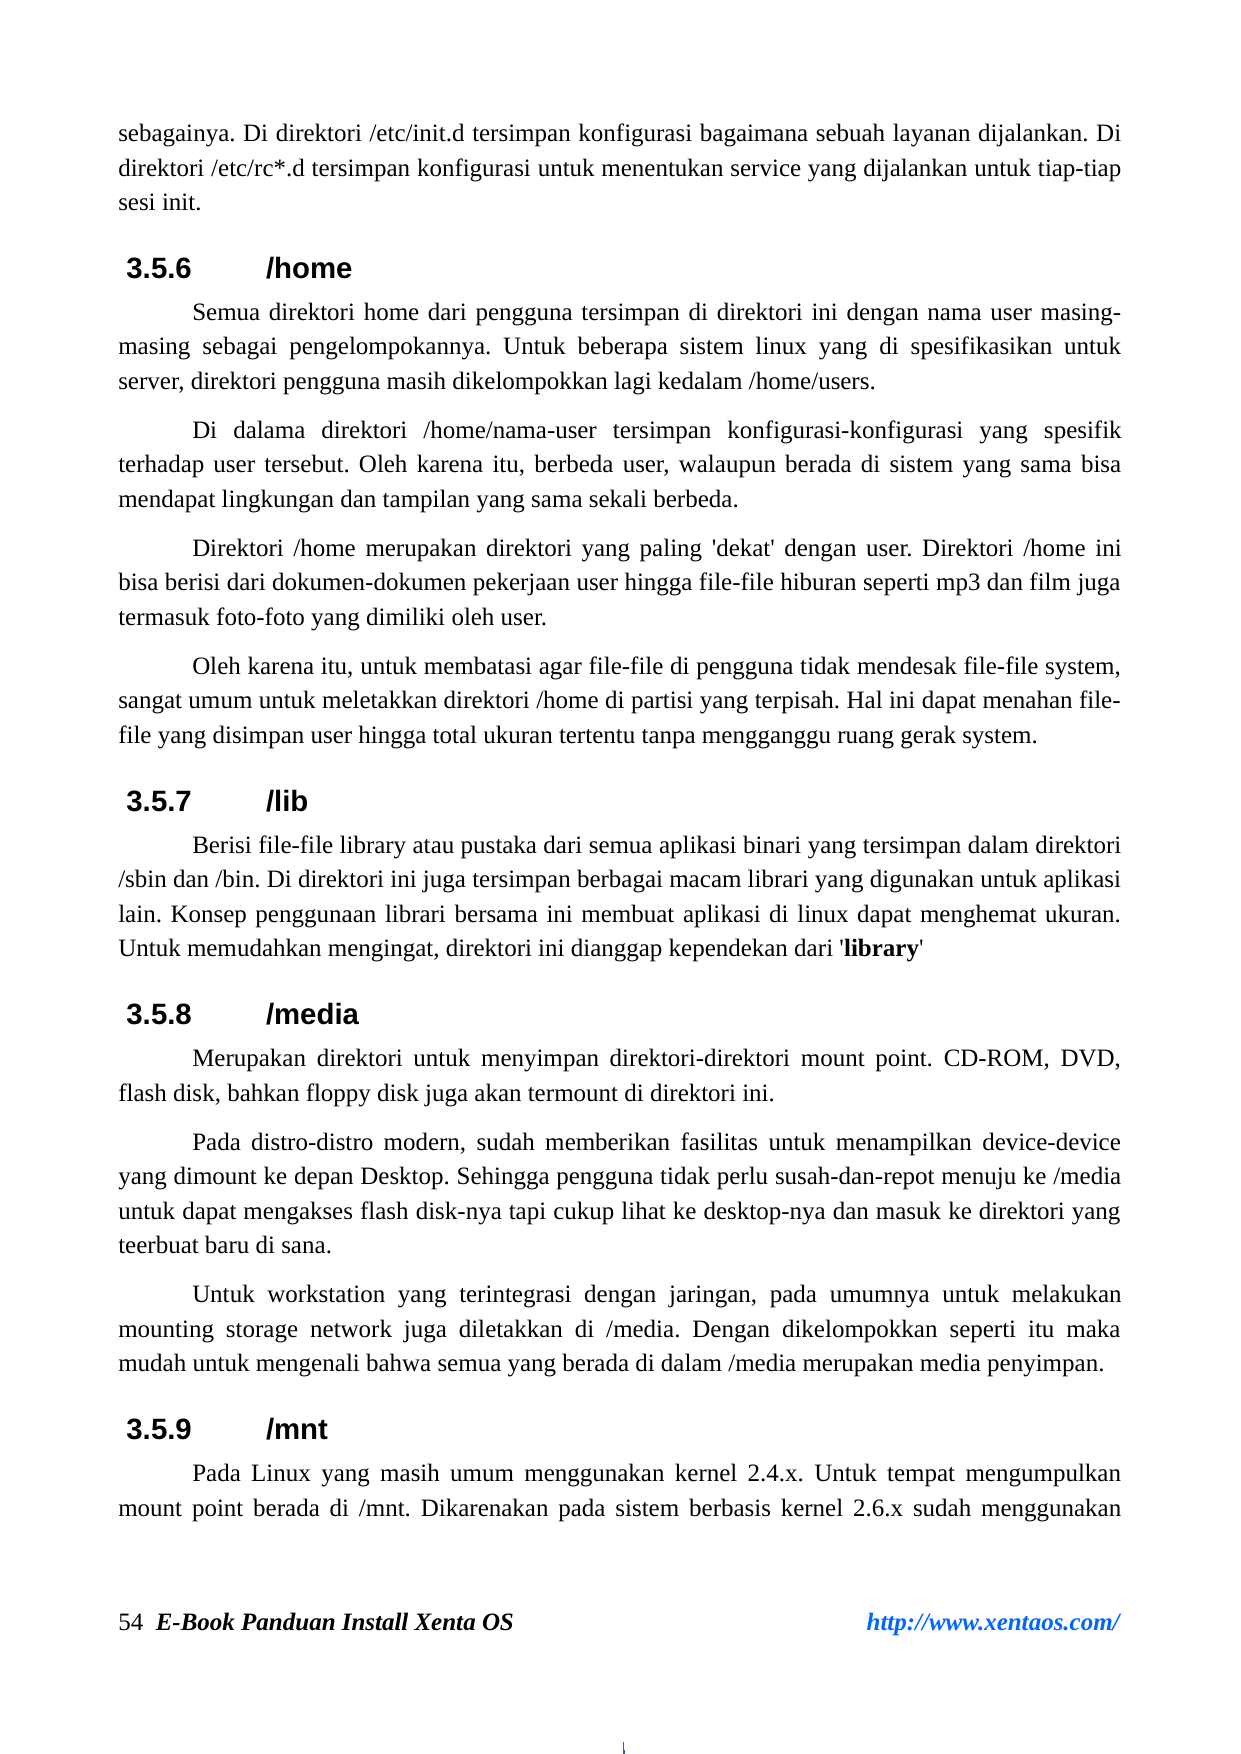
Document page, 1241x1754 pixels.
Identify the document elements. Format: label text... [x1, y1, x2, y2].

subtitle /home [118, 251, 1122, 284]
text Merupakan direktori untuk menyimpan direktori-direktori mount point. CD-ROM, DVD, flash disk, bahkan floppy disk juga akan termount di direktori ini. [118, 1043, 1122, 1106]
text Semua direktori home dari pengguna tersimpan di direktori ini dengan nama user masing-masing sebagai pengelompokannya. Untuk beberapa sistem linux yang di spesifikasikan untuk server, direktori pengguna masih dikelompokkan lagi kedalam /home/users. [118, 297, 1122, 395]
text Di dalama direktori /home/nama-user tersimpan konfigurasi-konfigurasi yang spesifik terhadap user tersebut. Oleh karena itu, berbeda user, walaupun berada di sistem yang sama bisa mendapat lingkungan dan tampilan yang sama sekali berbeda. [118, 415, 1122, 513]
text Pada Linux yang masih umum menggunakan kernel 2.4.x. Untuk tempat mengumpulkan mount point berada di /mnt. Dikarenakan pada sistem berbasis kernel 2.6.x sudah menggunakan [118, 1458, 1122, 1521]
subtitle /media [118, 997, 1122, 1031]
text Pada distro-distro modern, sudah memberikan fasilitas untuk menampilkan device-device yang dimount ke depan Desktop. Sehingga pengguna tidak perlu susah-dan-repot menuju ke /media untuk dapat mengakses flash disk-nya tapi cukup lihat ke desktop-nya dan masuk ke direktori yang teerbuat baru di sana. [118, 1127, 1122, 1259]
text Oleh karena itu, untuk membatasi agar file-file di pengguna tidak mendesak file-file system, sangat umum untuk meletakkan direktori /home di partisi yang terpisah. Hal ini dapat menahan file-file yang disimpan user hingga total ukuran tertentu tanpa mengganggu ruang gerak system. [118, 651, 1122, 749]
subtitle /lib [118, 784, 1122, 817]
text Berisi file-file library atau pustaka dari semua aplikasi binari yang tersimpan dalam direktori /sbin dan /bin. Di direktori ini juga tersimpan berbagai macam librari yang digunakan untuk aplikasi lain. Konsep penggunaan librari bersama ini membuat aplikasi di linux dapat menghemat ukuran. Untuk memudahkan mengingat, direktori ini dianggap kependekan dari 'library' [118, 830, 1122, 962]
text Direktori /home merupakan direktori yang paling 'dekat' dengan user. Direktori /home ini bisa berisi dari dokumen-dokumen pekerjaan user hingga file-file hiburan seperti mp3 dan film juga termasuk foto-foto yang dimiliki oleh user. [118, 533, 1122, 631]
text sebagainya. Di direktori /etc/init.d tersimpan konfigurasi bagaimana sebuah layanan dijalankan. Di direktori /etc/rc*.d tersimpan konfigurasi untuk menentukan service yang dijalankan untuk tiap-tiap sesi init. [118, 118, 1122, 216]
subtitle /mnt [118, 1412, 1122, 1446]
text Untuk workstation yang terintegrasi dengan jaringan, pada umumnya untuk melakukan mounting storage network juga diletakkan di /media. Dengan dikelompokkan seperti itu maka mudah untuk mengenali bahwa semua yang berada di dalam /media merupakan media penyimpan. [118, 1279, 1122, 1377]
